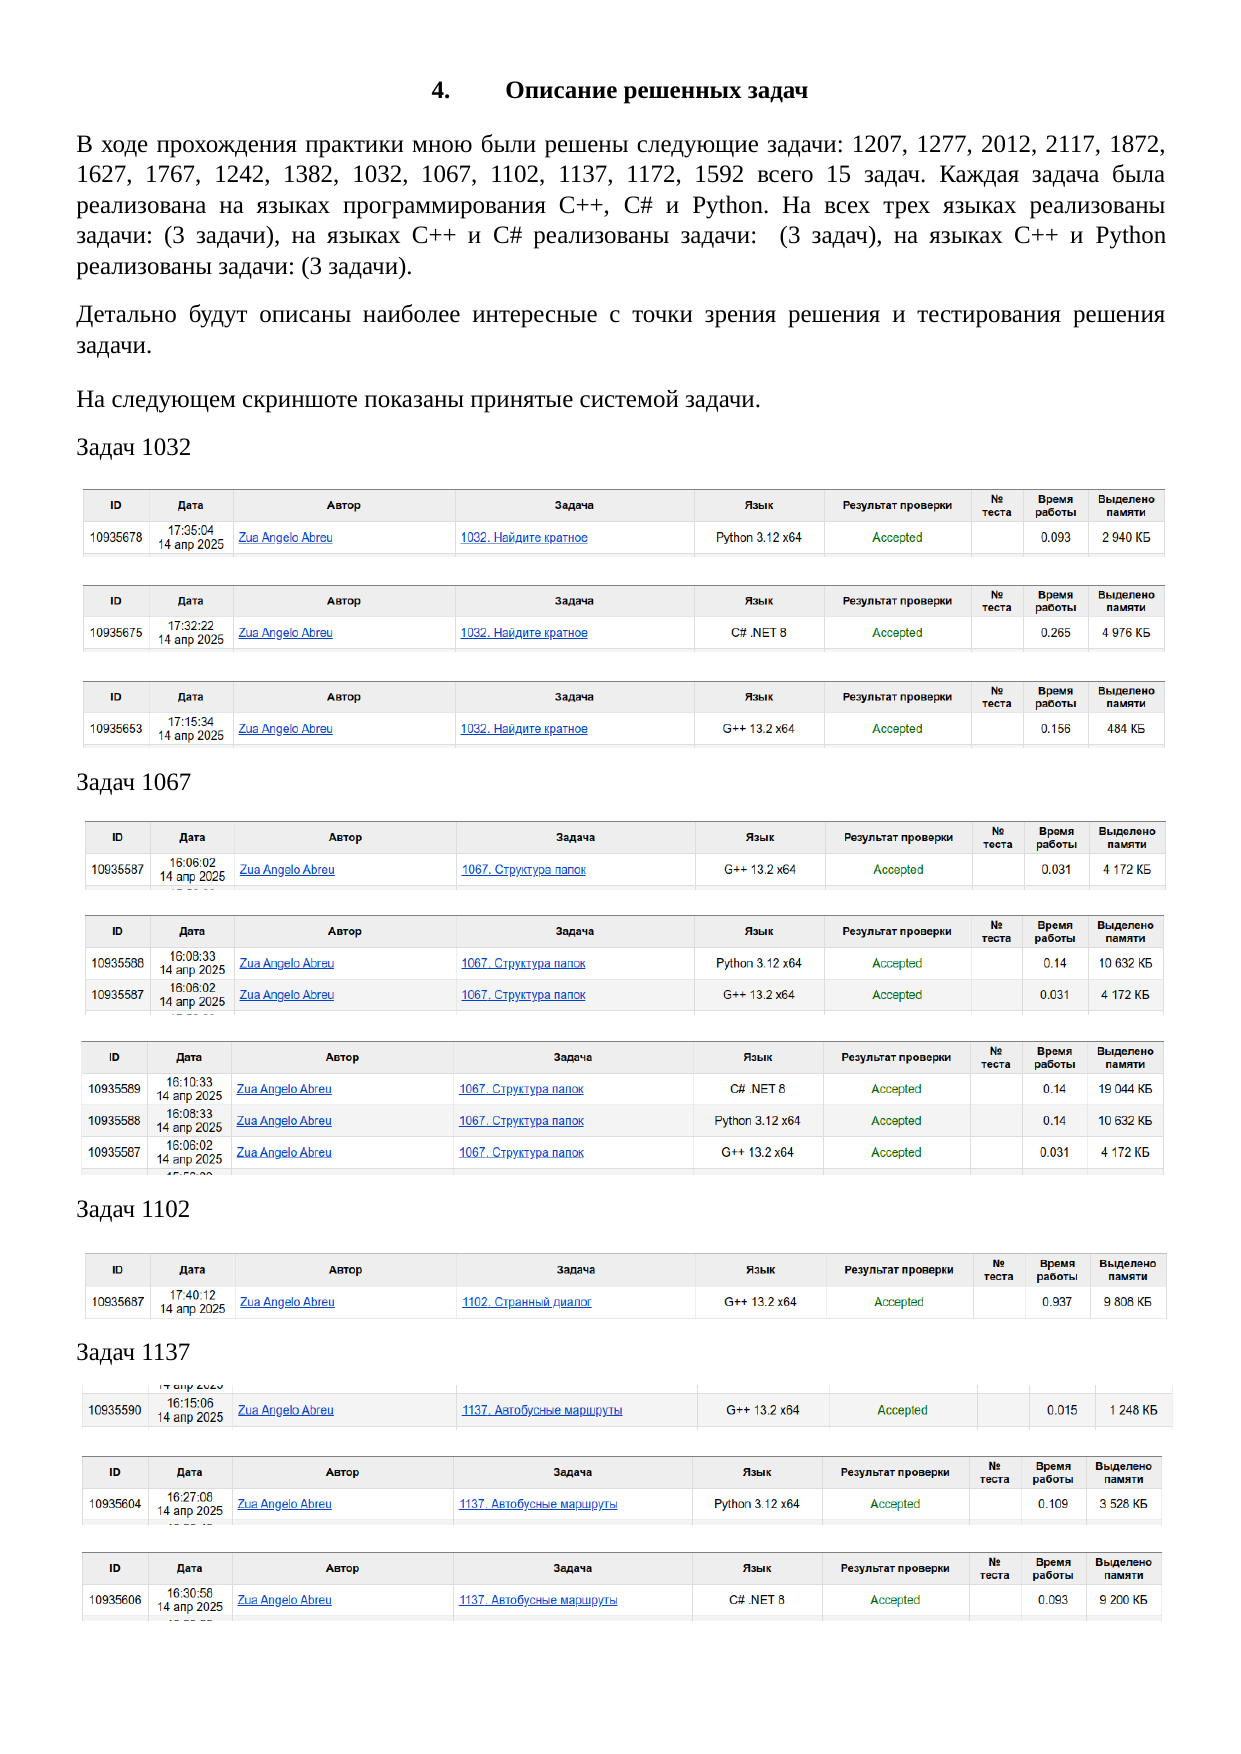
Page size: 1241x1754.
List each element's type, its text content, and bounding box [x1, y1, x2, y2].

text Задач 1067 [76, 767, 1166, 796]
text Задач 1137 [76, 1337, 1166, 1366]
text На следующем скриншоте показаны принятые системой задачи. [76, 384, 1166, 412]
text Задач 1032 [76, 432, 1166, 461]
subtitle Описание решенных задач [75, 75, 1165, 104]
text В ходе прохождения практики мною были решены следующие задачи: 1207, 1277, 2012, 2117, 1872, 1627, 1767, 1242, 1382, 1032, 1067, 1102, 1137, 1172, 1592 всего 15 задач. Каждая задача была реализована на языках программирования С++, C# и Python. На всех трех языках реализованы задачи: (3 задачи), на языках С++ и C# реализованы задачи: (3 задач), на языках С++ и Python реализованы задачи: (3 задачи). [76, 129, 1166, 279]
text Задач 1102 [76, 1194, 1166, 1222]
text Детально будут описаны наиболее интересные с точки зрения решения и тестирования решения задачи. [76, 299, 1166, 359]
